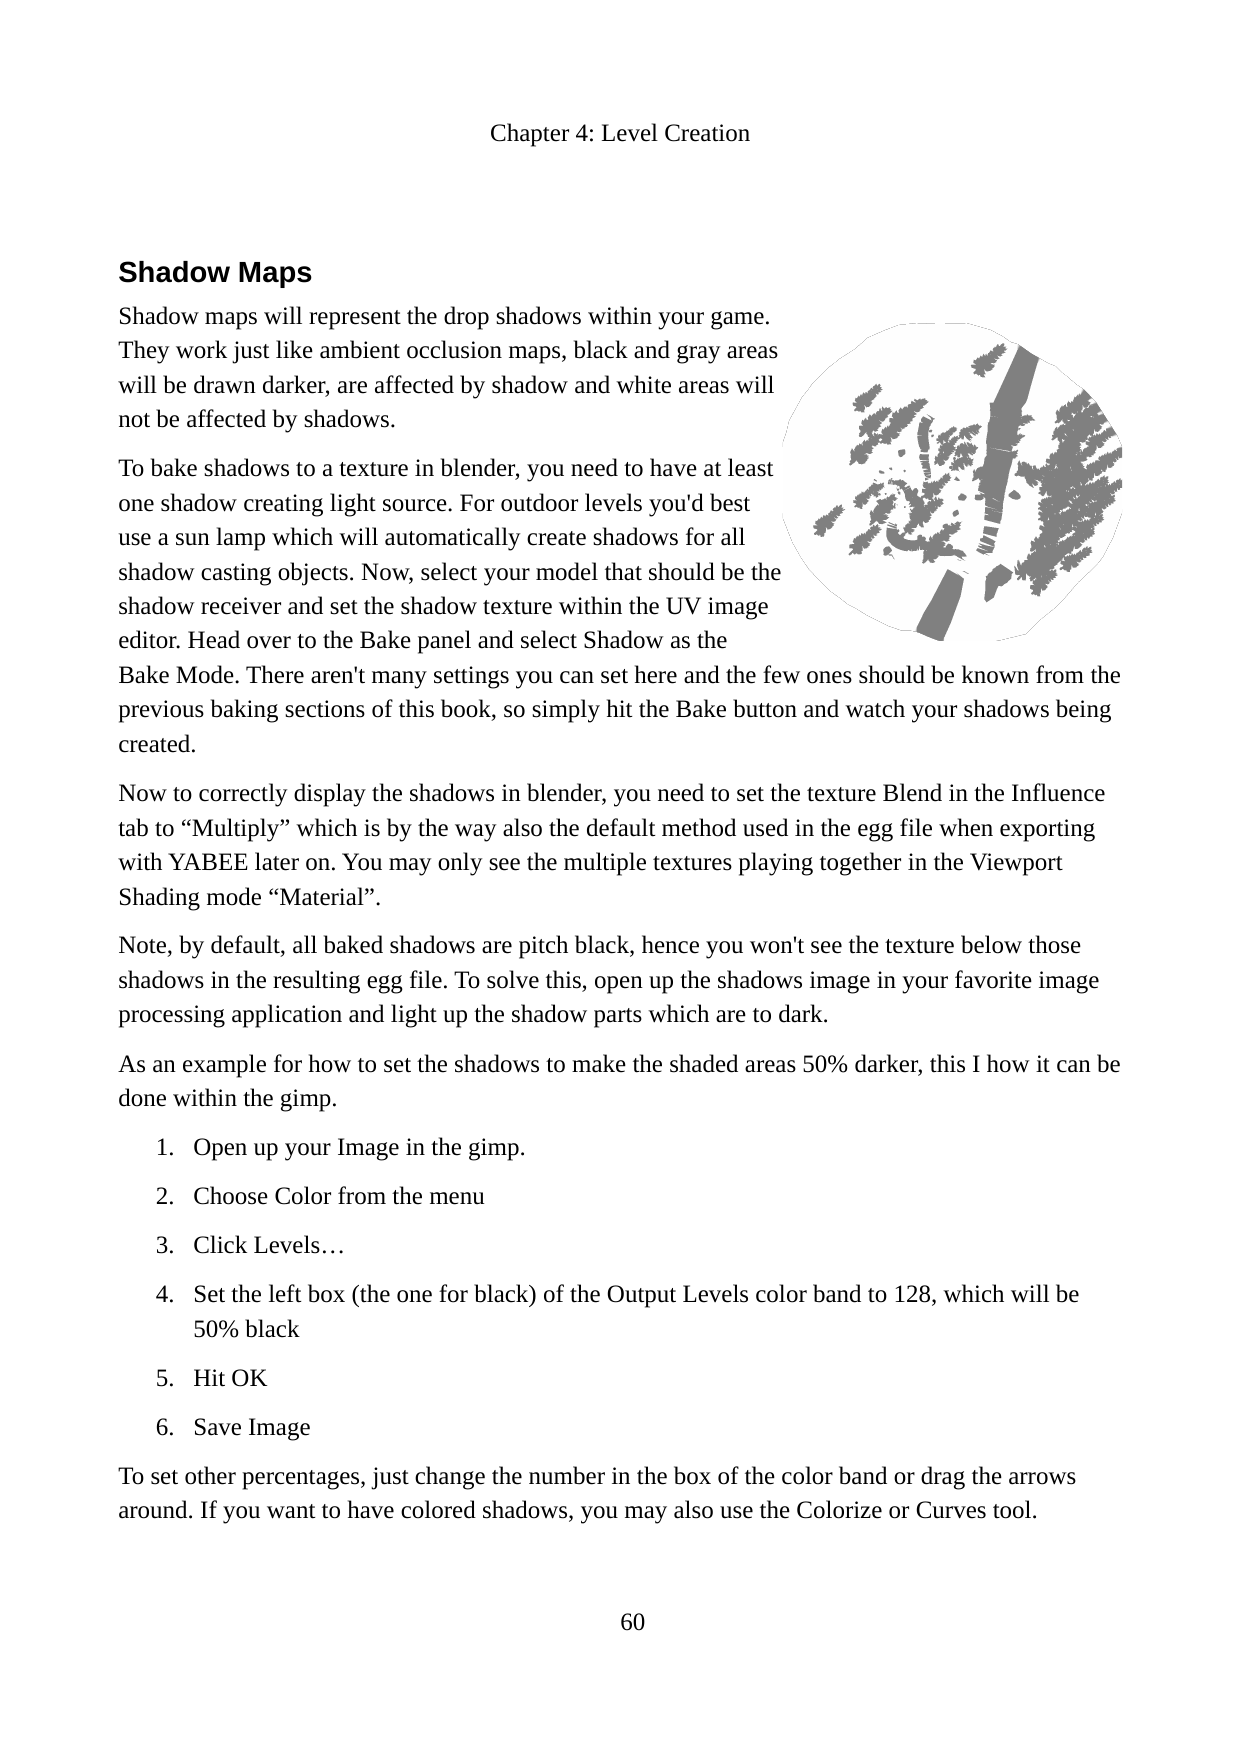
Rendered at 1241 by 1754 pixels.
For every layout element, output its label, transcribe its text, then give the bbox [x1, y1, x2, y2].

text As an example for how to set the shadows to make the shaded areas 50% darker, this I how it can be done within the gimp. [118, 1049, 1122, 1112]
list Click Levels… [156, 1230, 1122, 1259]
list Open up your Image in the gimp. [156, 1132, 1122, 1161]
subtitle Shadow Maps [118, 255, 1122, 288]
text Now to correctly display the shadows in blender, you need to set the texture Blend in the Influence tab to “Multiply” which is by the way also the default method used in the egg file when exporting with YABEE later on. You may only see the multiple textures playing together in the Viewport Shading mode “Material”. [118, 778, 1122, 910]
text Note, by default, all baked shadows are pitch black, hence you won't see the texture below those shadows in the resulting egg file. To solve this, open up the shadows image in your favorite image processing application and light up the shadow parts which are to dark. [118, 931, 1122, 1028]
text Shadow maps will represent the drop shadows within your game. They work just like ambient occlusion maps, black and gray areas will be drawn darker, are affected by shadow and white areas will not be affected by shadows. [118, 301, 782, 433]
list Choose Color from the menu [156, 1181, 1122, 1210]
list Set the left box (the one for black) of the Output Levels color band to 128, which will be 50% black [156, 1279, 1122, 1343]
list Hit OK [156, 1363, 1122, 1392]
text To bake shadows to a texture in blender, you need to have at least one shadow creating light source. For outdoor levels you'd best use a sun lamp which will automatically create shadows for all shadow casting objects. Now, select your model that should be the shadow receiver and set the shadow texture within the UV image editor. Head over to the Bake panel and select Shadow as the Bake Mode. There aren't many settings you can set here and the few ones should be known from the previous baking sections of this book, so simply hit the Bake button and watch your shadows being created. [118, 453, 1122, 758]
text To set other percentages, just change the number in the box of the color band or drag the arrows around. If you want to have colored shadows, you may also use the Colorize or Curves tool. [118, 1461, 1122, 1524]
picture [782, 300, 1123, 641]
list Save Image [156, 1412, 1122, 1441]
